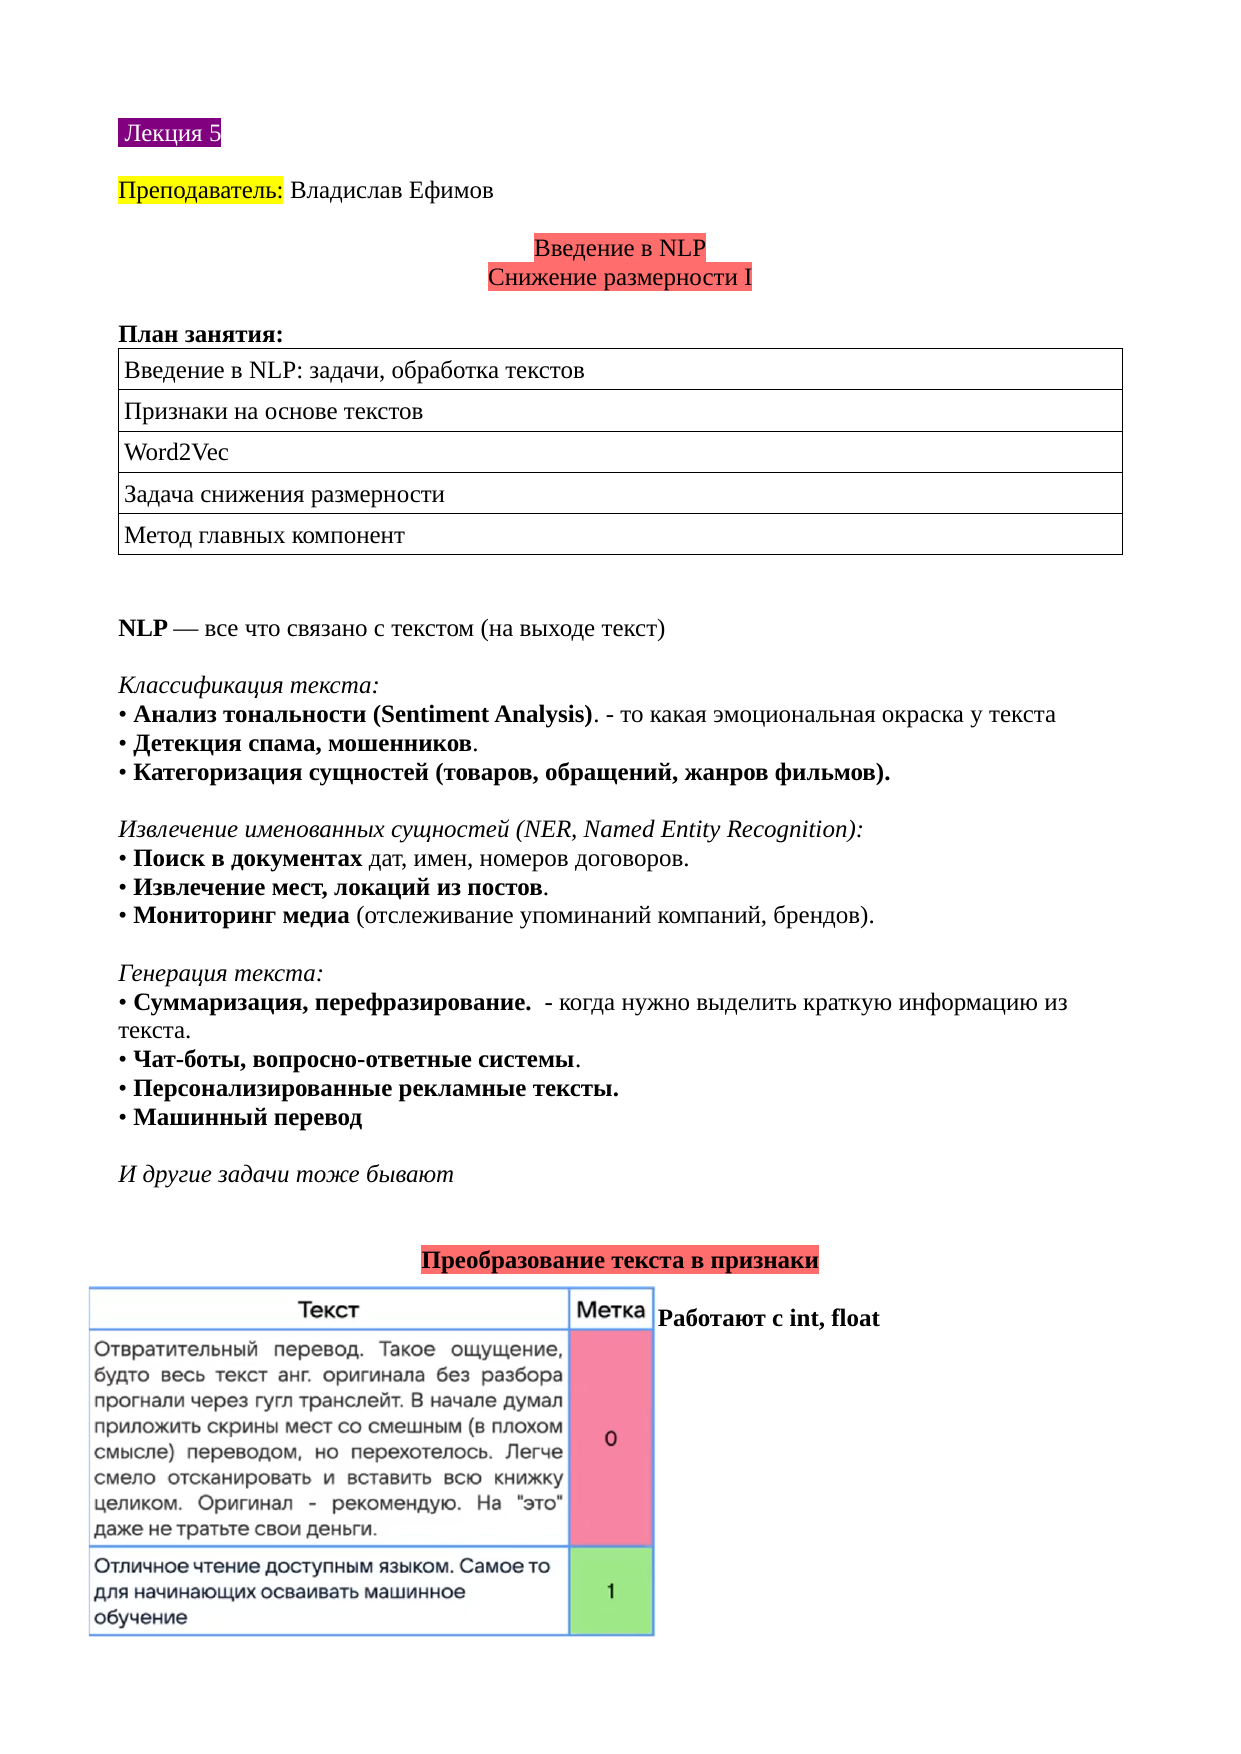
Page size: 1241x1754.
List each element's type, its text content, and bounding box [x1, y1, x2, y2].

text • Машинный перевод [118, 1102, 1122, 1130]
text • Чат-боты, вопросно-ответные системы. [118, 1044, 1122, 1073]
text Генерация текста: [118, 958, 1122, 987]
text Лекция 5 [118, 118, 1122, 147]
text • Детекция спама, мошенников. [118, 728, 1122, 757]
text • Суммаризация, перефразирование. - когда нужно выделить краткую информацию из текста. [118, 987, 1122, 1044]
table_header Введение в NLP: задачи, обработка текстов [119, 349, 1122, 389]
table_cell Метод главных компонент [119, 514, 1122, 554]
text План занятия: [118, 319, 1122, 348]
text И другие задачи тоже бывают [118, 1159, 1122, 1188]
text Классификация текста: [118, 670, 1122, 699]
text Снижение размерности I [118, 262, 1122, 291]
text Извлечение именованных сущностей (NER, Named Entity Recognition): [118, 814, 1122, 843]
text • Анализ тональности (Sentiment Analysis). - то какая эмоциональная окраска у текста [118, 699, 1122, 728]
text • Персонализированные рекламные тексты. [118, 1073, 1122, 1102]
text Введение в NLP [118, 233, 1122, 262]
text • Поиск в документах дат, имен, номеров договоров. [118, 843, 1122, 872]
table_cell Признаки на основе текстов [119, 390, 1122, 431]
text Преподаватель: Владислав Ефимов [118, 176, 1122, 204]
text • Мониторинг медиа (отслеживание упоминаний компаний, брендов). [118, 900, 1122, 929]
text • Извлечение мест, локаций из постов. [118, 872, 1122, 900]
text NLP — все что связано с текстом (на выходе текст) [118, 613, 1122, 642]
text • Категоризация сущностей (товаров, обращений, жанров фильмов). [118, 757, 1122, 785]
table_cell Задача снижения размерности [119, 473, 1122, 513]
text Преобразование текста в признаки [118, 1245, 1122, 1274]
table_cell Word2Vec [119, 432, 1122, 472]
picture [88, 1286, 658, 1637]
text Работают с int, float [658, 1303, 1122, 1332]
